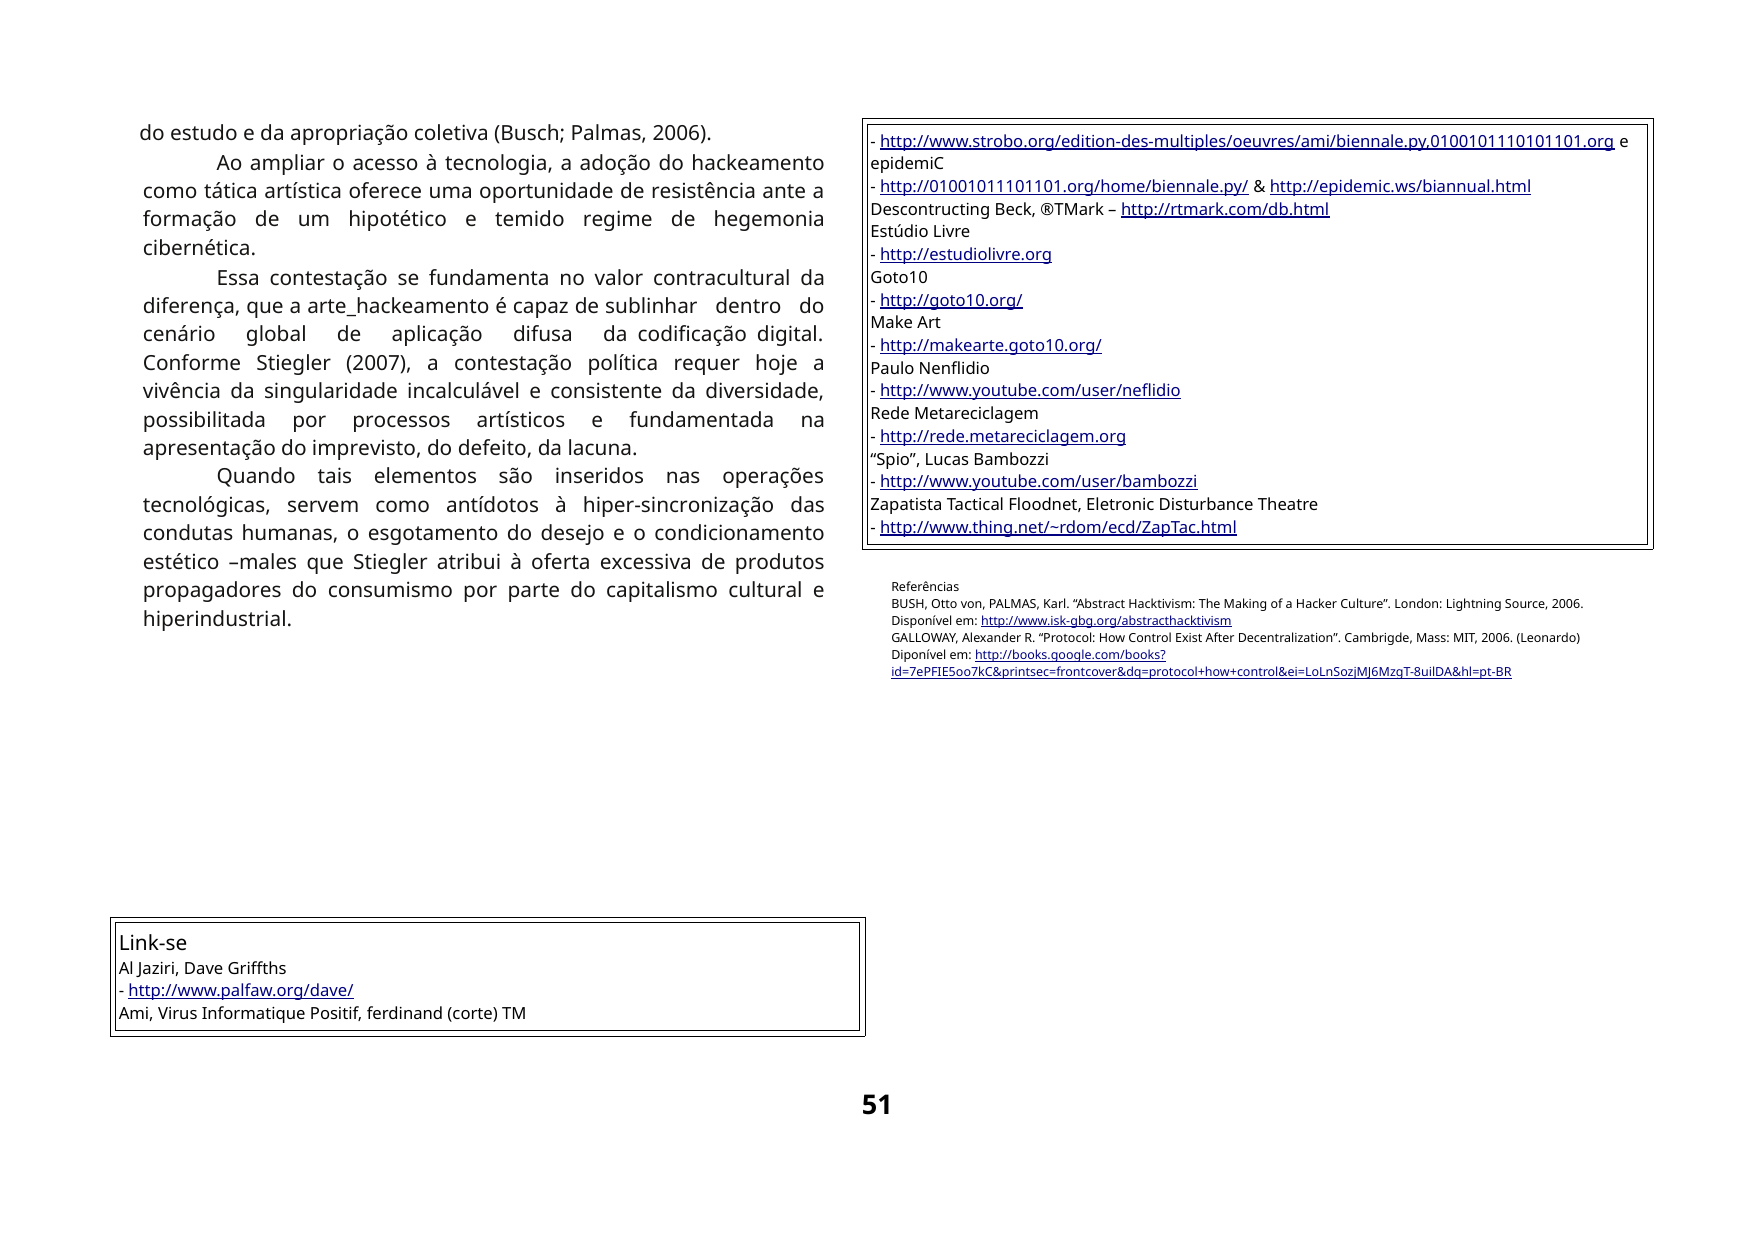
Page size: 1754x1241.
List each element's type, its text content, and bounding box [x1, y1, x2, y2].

text GALLOWAY, Alexander R. “Protocol: How Control Exist After Decentralization”. Cambrigde, Mass: MIT, 2006. (Leonardo) Diponível em: http://books.google.com/books?id=7ePFIE5oo7kC&printsec=frontcover&dq=protocol+how+control&ei=LoLnSozjMJ6MzgT-8uilDA&hl=pt-BR [891, 629, 1628, 680]
table_header Link-se Al Jaziri, Dave Griffths - http://www.palfaw.org/dave/ Ami, Virus Informatique Positif, ferdinand (corte) TM [113, 918, 862, 1030]
text Essa contestação se fundamenta no valor contracultural da diferença, que a arte_hackeamento é capaz de sublinhar dentro do cenário global de aplicação difusa da codificação digital. Conforme Stiegler (2007), a contestação política requer hoje a vivência da singularidade incalculável e consistente da diversidade, possibilitada por processos artísticos e fundamentada na apresentação do imprevisto, do defeito, da lacuna. [143, 263, 825, 462]
text Referências [891, 578, 1628, 595]
text do estudo e da apropriação coletiva (Busch; Palmas, 2006). [139, 118, 843, 147]
text Quando tais elementos são inseridos nas operações tecnológicas, servem como antídotos à hiper-sincronização das condutas humanas, o esgotamento do desejo e o condicionamento estético –males que Stiegler atribui à oferta excessiva de produtos propagadores do consumismo por parte do capitalismo cultural e hiperindustrial. [143, 462, 825, 632]
text Ao ampliar o acesso à tecnologia, a adoção do hackeamento como tática artística oferece uma oportunidade de resistência ante a formação de um hipotético e temido regime de hegemonia cibernética. [143, 148, 825, 261]
table_header - http://www.strobo.org/edition-des-multiples/oeuvres/ami/biennale.py,0100101110101101.org e epidemiC - http://01001011101101.org/home/biennale.py/ & http://epidemic.ws/biannual.html Descontructing Beck, ®TMark – http://rtmark.com/db.html Estúdio Livre - http://estudiolivre.org Goto10 - http://goto10.org/ Make Art - http://makearte.goto10.org/ Paulo Nenflidio - http://www.youtube.com/user/neflidio Rede Metareciclagem - http://rede.metareciclagem.org “Spio”, Lucas Bambozzi - http://www.youtube.com/user/bambozzi Zapatista Tactical Floodnet, Eletronic Disturbance Theatre - http://www.thing.net/~rdom/ecd/ZapTac.html [864, 119, 1650, 544]
text BUSH, Otto von, PALMAS, Karl. “Abstract Hacktivism: The Making of a Hacker Culture”. London: Lightning Source, 2006. Disponível em: http://www.isk-gbg.org/abstracthacktivism [891, 595, 1628, 629]
